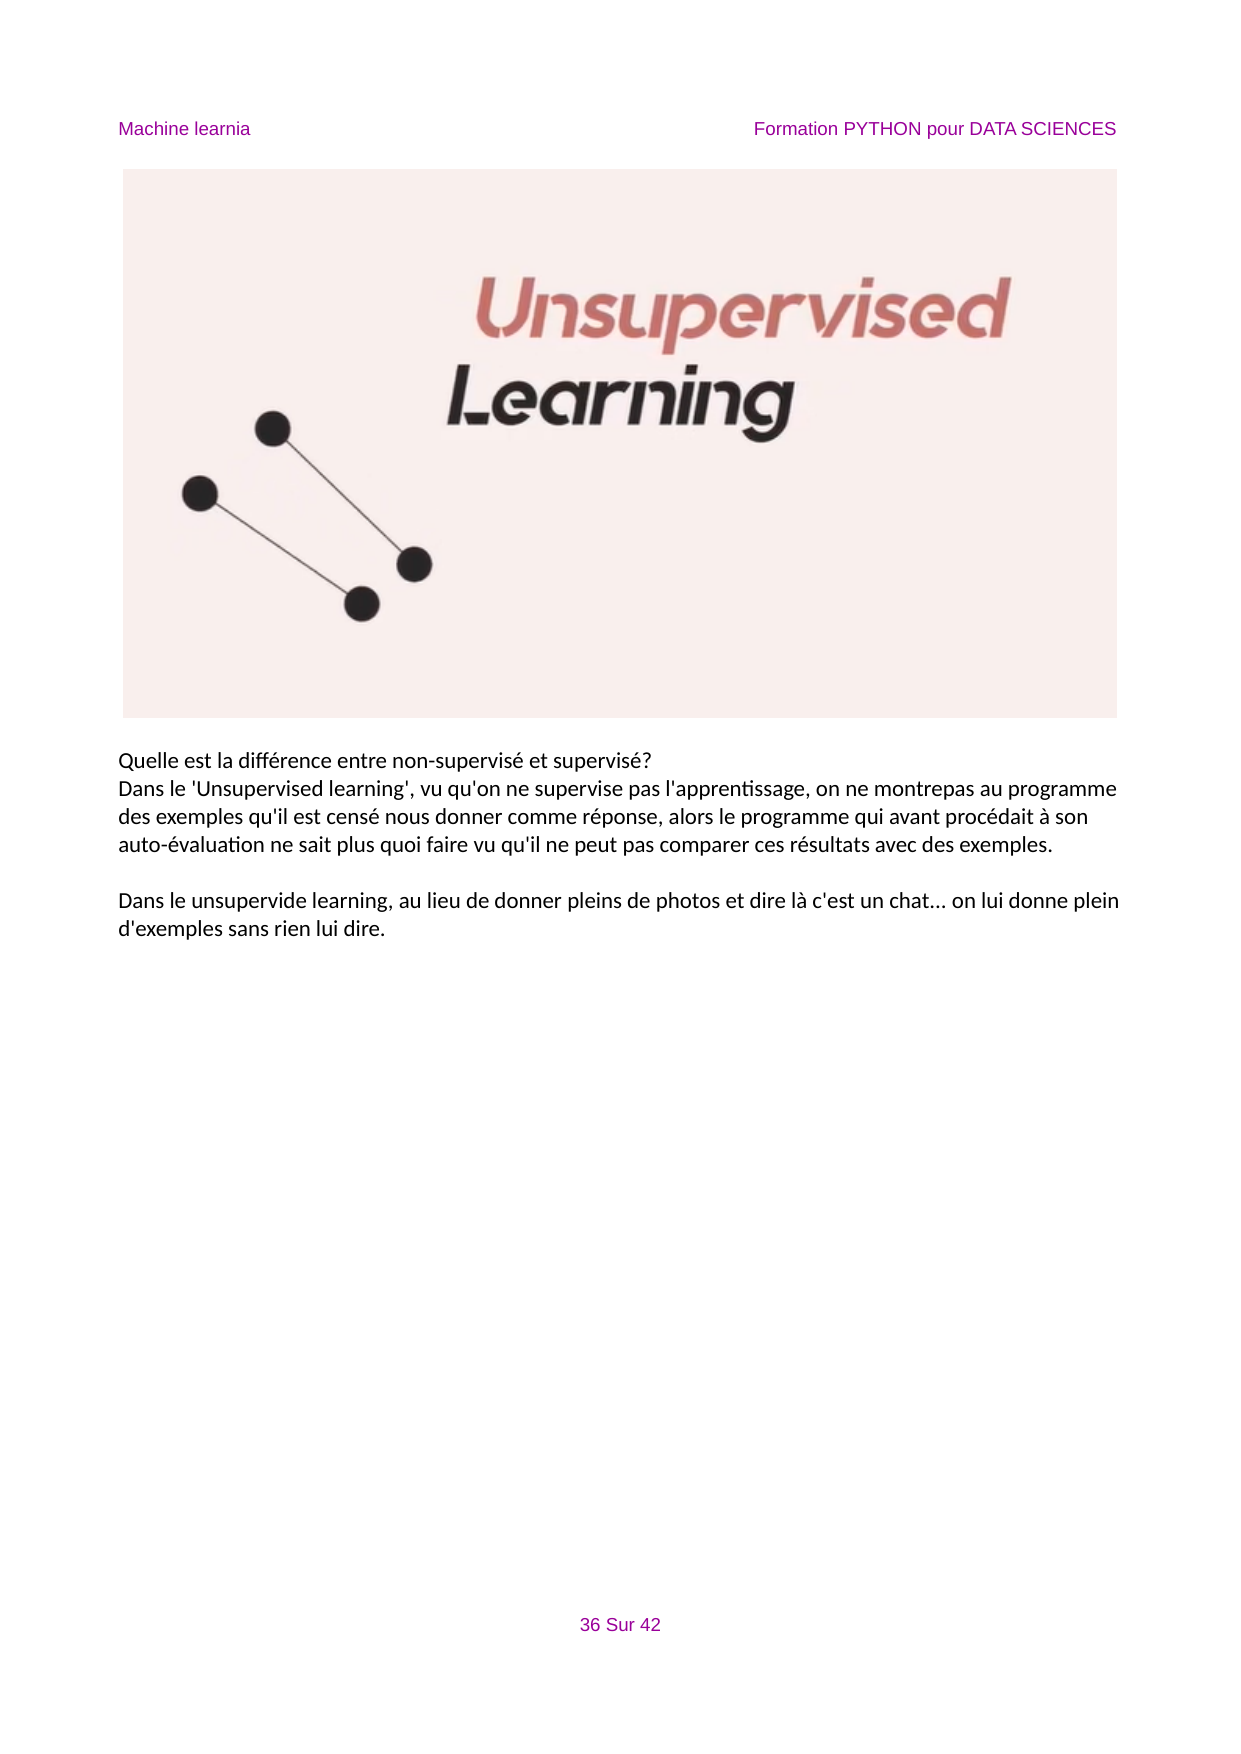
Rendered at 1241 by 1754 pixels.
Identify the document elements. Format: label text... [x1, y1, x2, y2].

text Quelle est la différence entre non-supervisé et supervisé? [118, 746, 1122, 774]
picture [123, 169, 1117, 718]
text Dans le unsupervide learning, au lieu de donner pleins de photos et dire là c'est un chat... on lui donne plein d'exemples sans rien lui dire. [118, 886, 1122, 942]
text Dans le 'Unsupervised learning', vu qu'on ne supervise pas l'apprentissage, on ne montrepas au programme des exemples qu'il est censé nous donner comme réponse, alors le programme qui avant procédait à son auto-évaluation ne sait plus quoi faire vu qu'il ne peut pas comparer ces résultats avec des exemples. [118, 774, 1122, 858]
